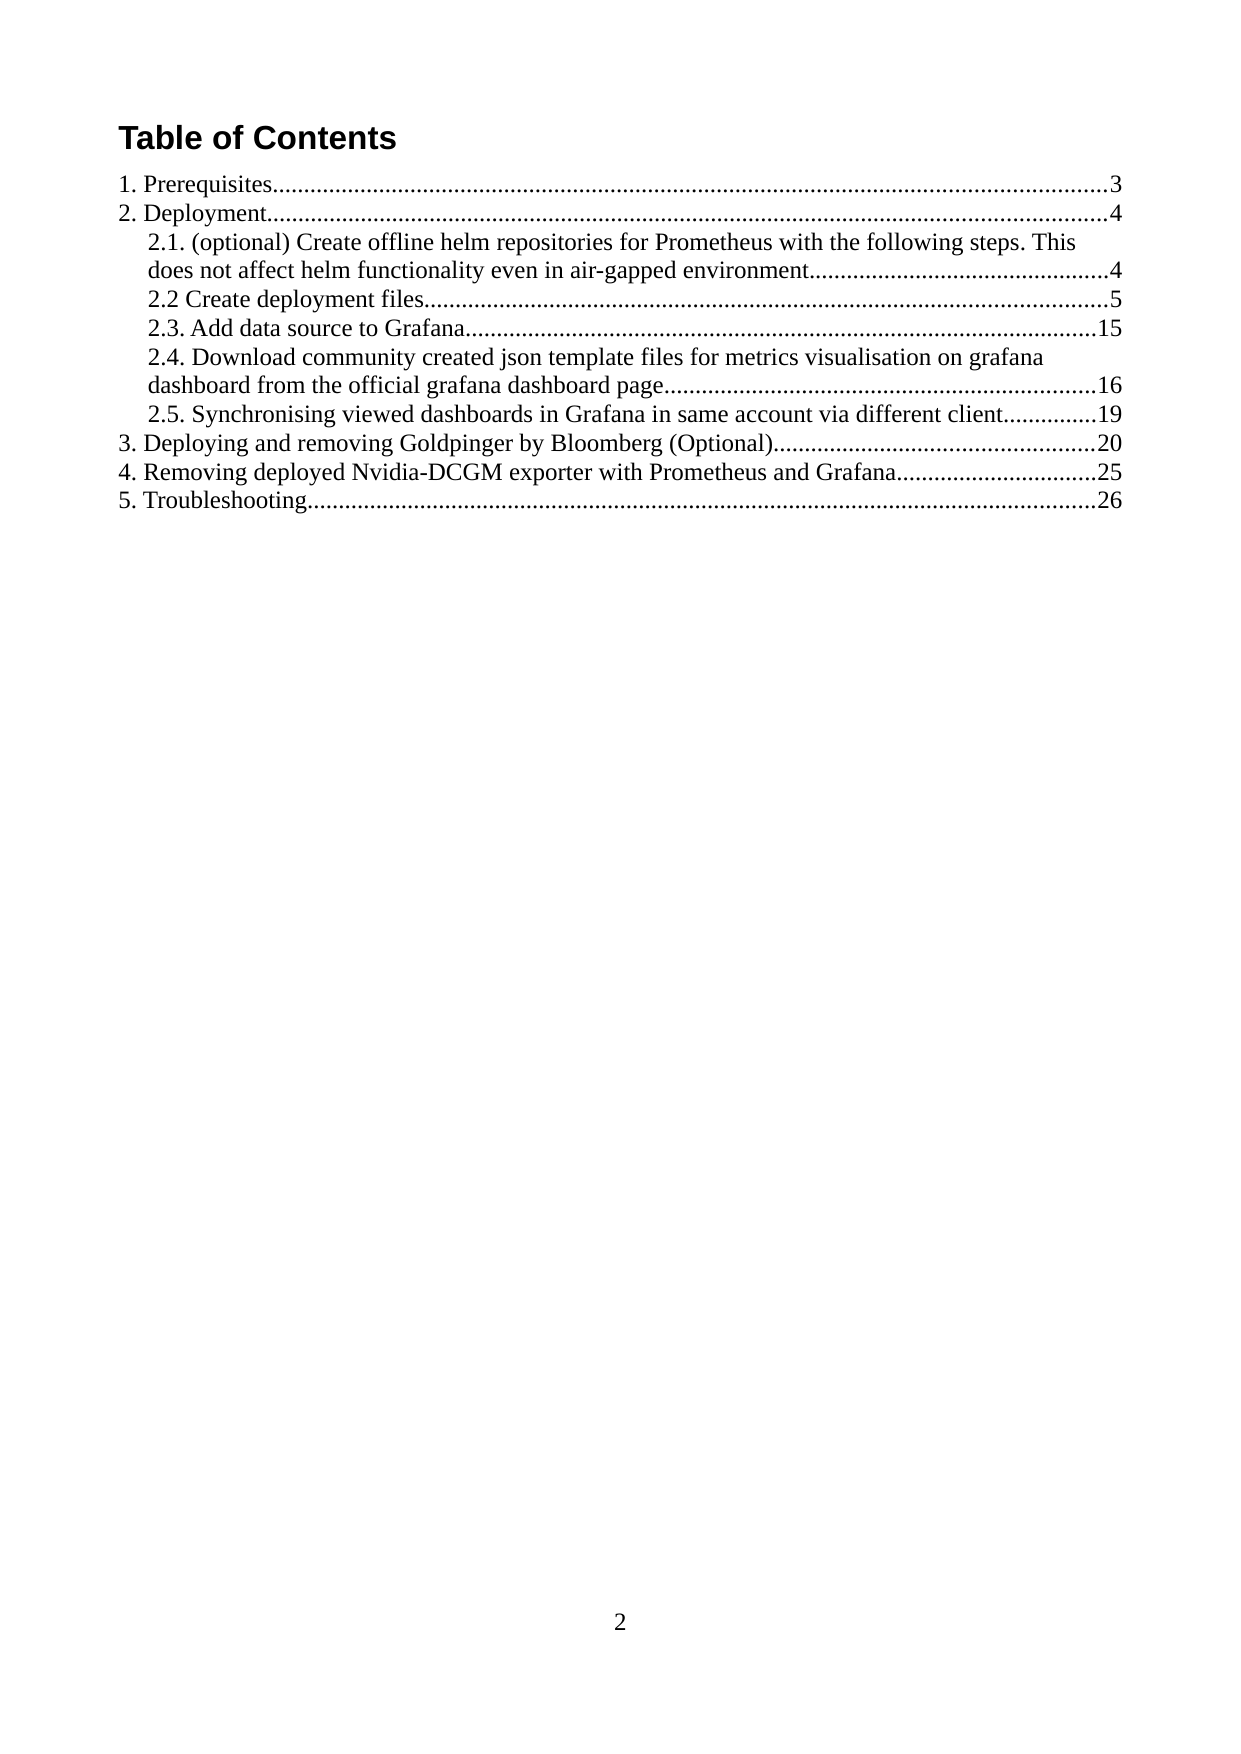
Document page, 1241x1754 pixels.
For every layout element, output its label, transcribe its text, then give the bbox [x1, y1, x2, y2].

subtitle Table of Contents [118, 118, 1122, 157]
text 1. Prerequisites 3 [118, 169, 1122, 198]
text 2.5. Synchronising viewed dashboards in Grafana in same account via different client 19 [148, 399, 1122, 428]
text 2.4. Download community created json template files for metrics visualisation on grafana dashboard from the official grafana dashboard page 16 [148, 342, 1122, 399]
text 2.1. (optional) Create offline helm repositories for Prometheus with the following steps. This does not affect helm functionality even in air-gapped environment. 4 [148, 227, 1122, 284]
text 4. Removing deployed Nvidia-DCGM exporter with Prometheus and Grafana 25 [118, 457, 1122, 485]
text 2. Deployment 4 [118, 198, 1122, 227]
text 5. Troubleshooting 26 [118, 485, 1122, 514]
text 2.2 Create deployment files 5 [148, 284, 1122, 313]
text 3. Deploying and removing Goldpinger by Bloomberg (Optional) 20 [118, 428, 1122, 457]
text 2.3. Add data source to Grafana 15 [148, 313, 1122, 342]
